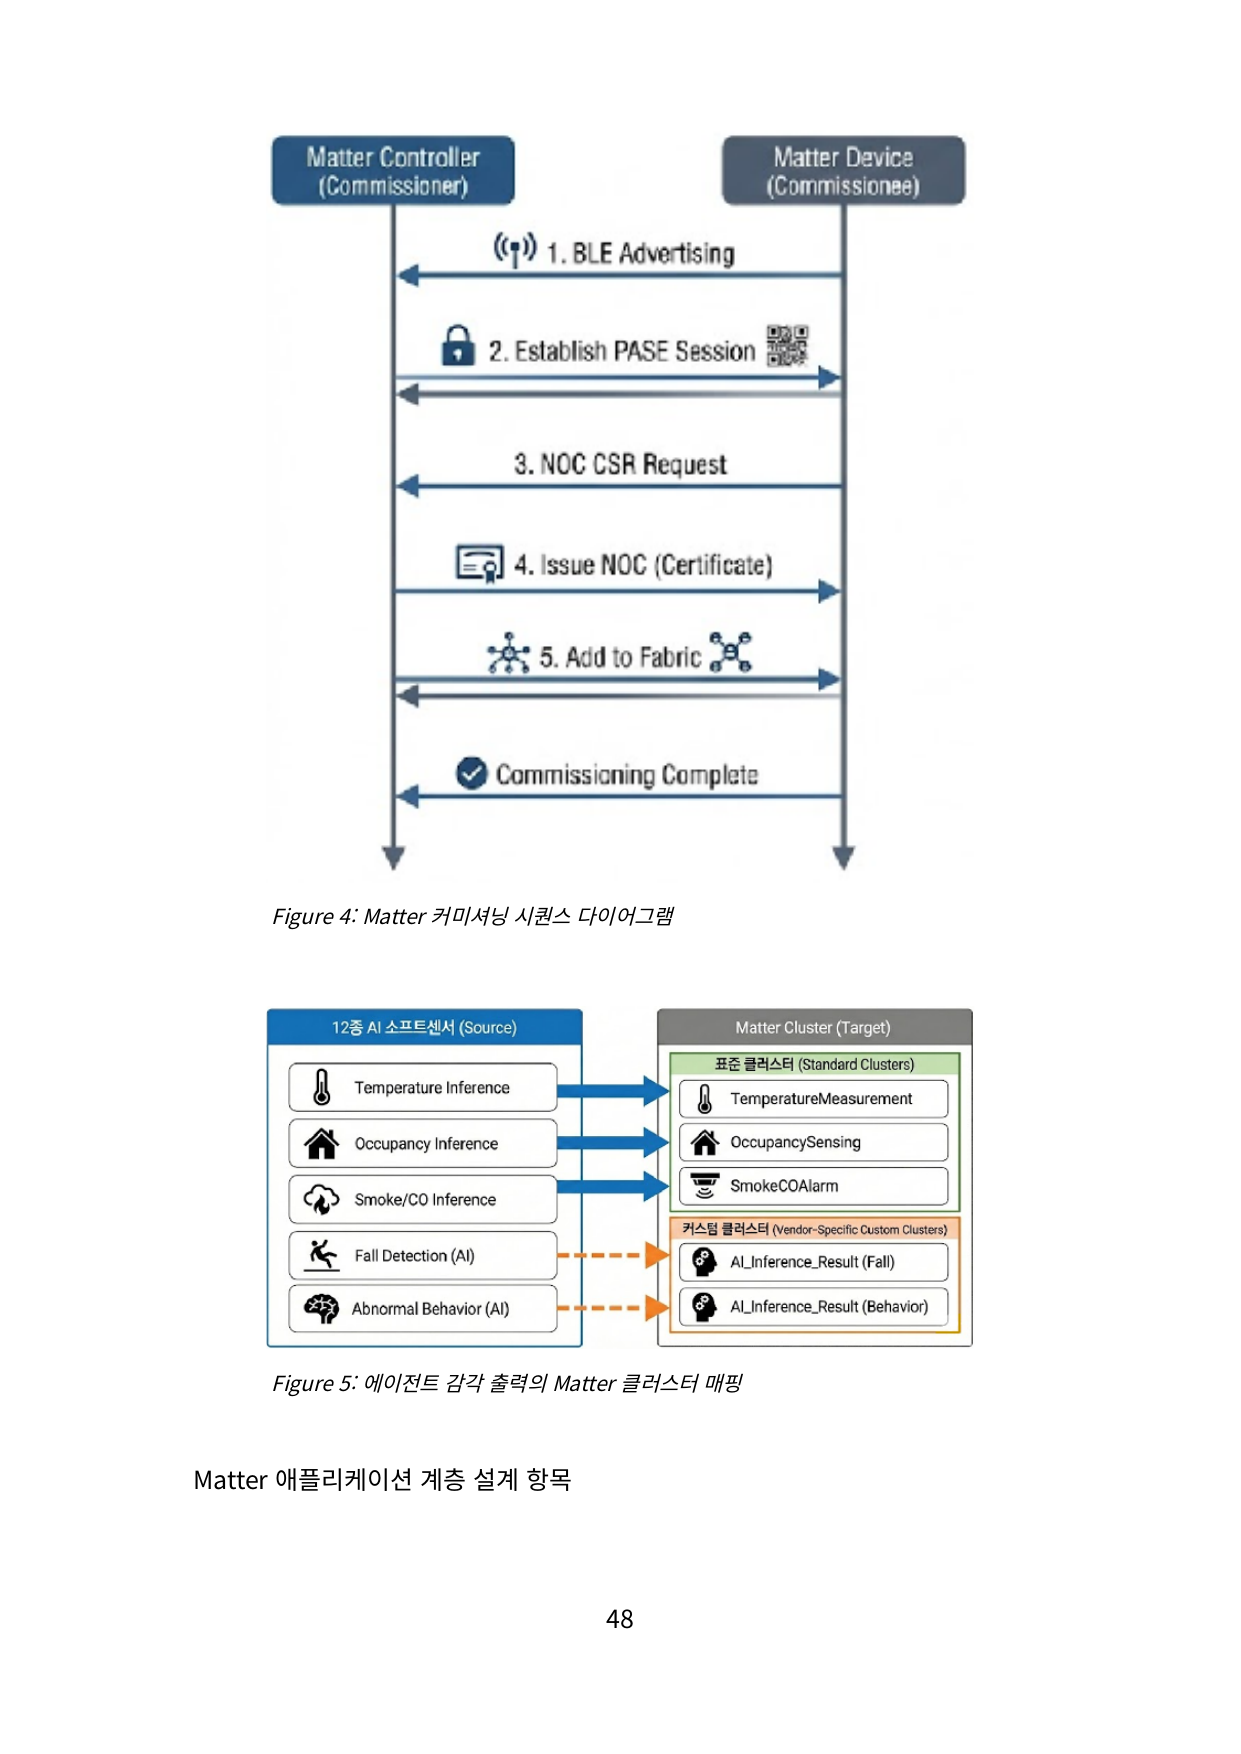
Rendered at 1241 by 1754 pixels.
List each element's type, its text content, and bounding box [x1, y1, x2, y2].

list Figure 13: Matter 커미셔닝 시퀀스 다이어그램 [266, 883, 974, 931]
list Figure 14: 에이전트 감각 출력의 Matter 클러스터 매핑 [266, 1349, 974, 1397]
list Matter 애플리케이션 계층 설계 항목 [156, 1460, 1122, 1497]
